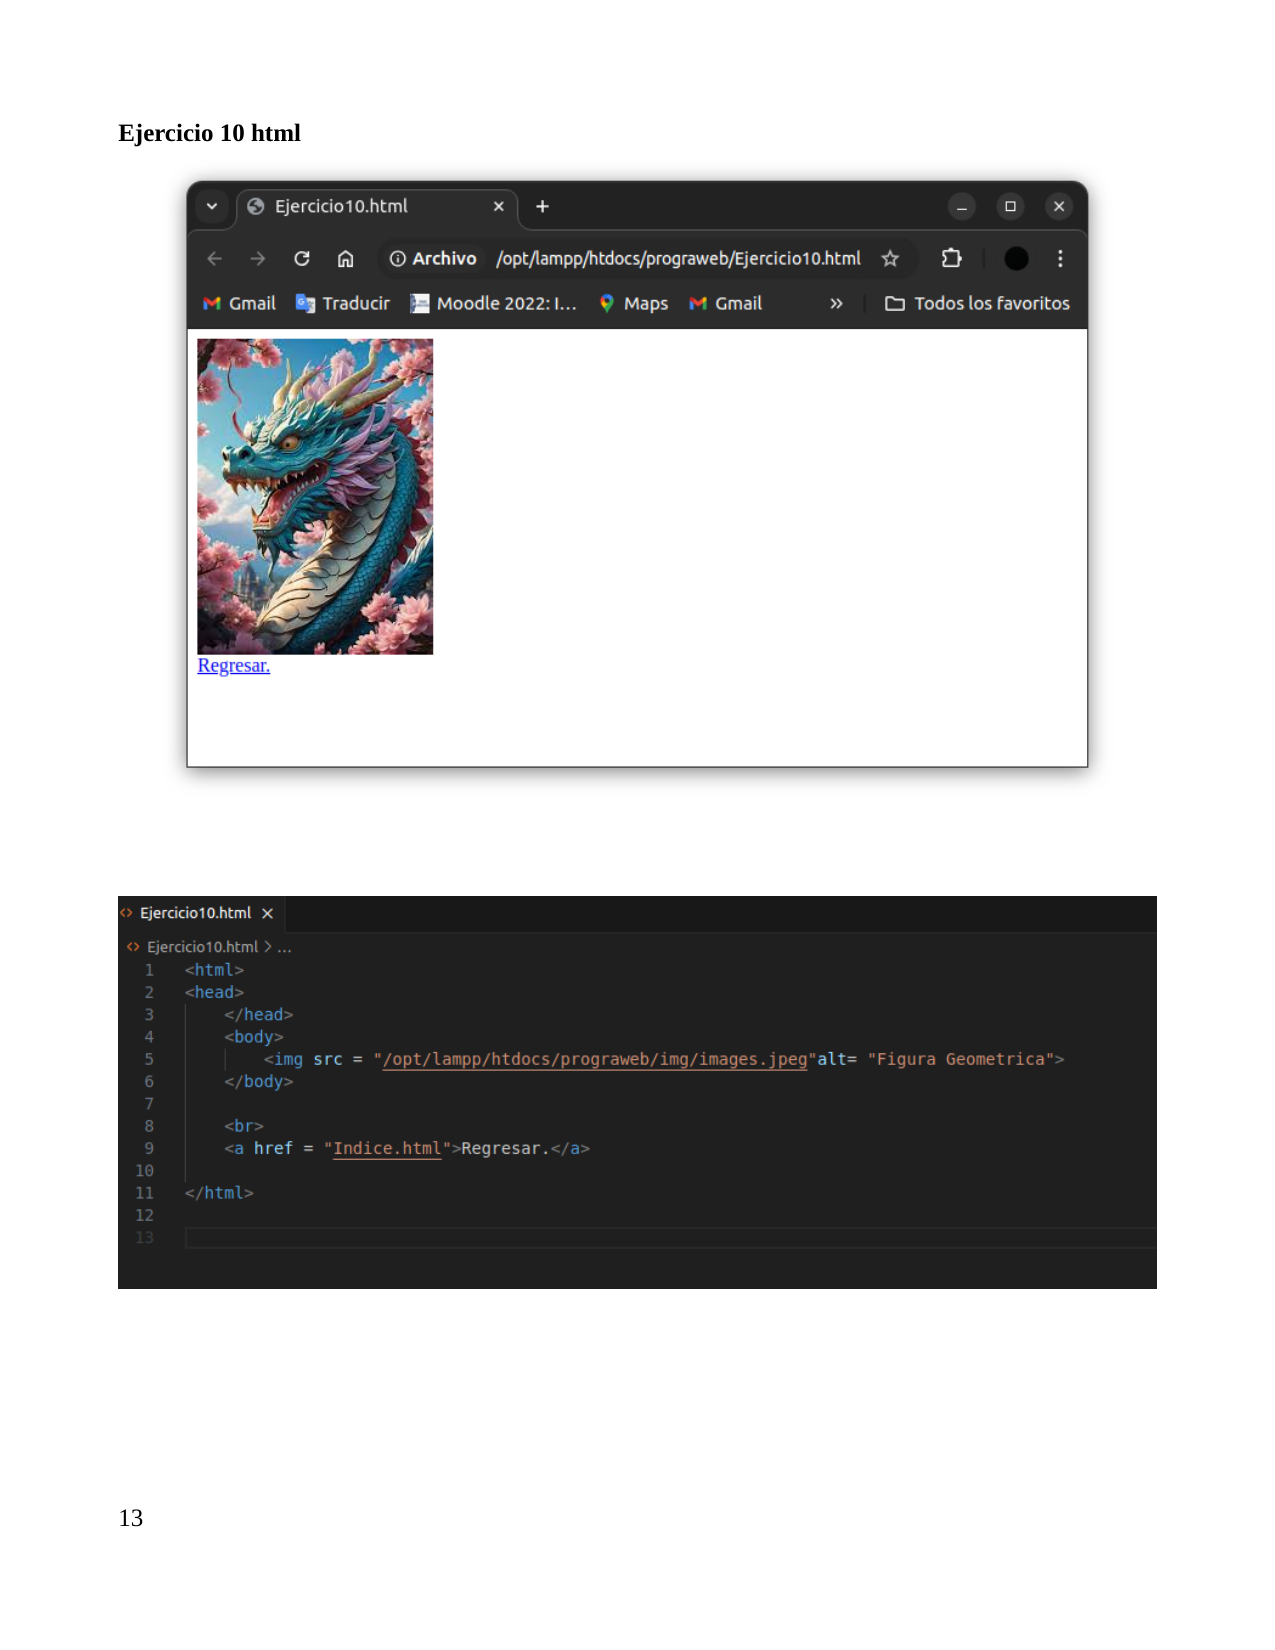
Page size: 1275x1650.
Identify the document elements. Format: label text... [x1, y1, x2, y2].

picture [161, 159, 1114, 797]
picture [118, 896, 1157, 1289]
subtitle Ejercicio 10 html [118, 118, 1157, 147]
